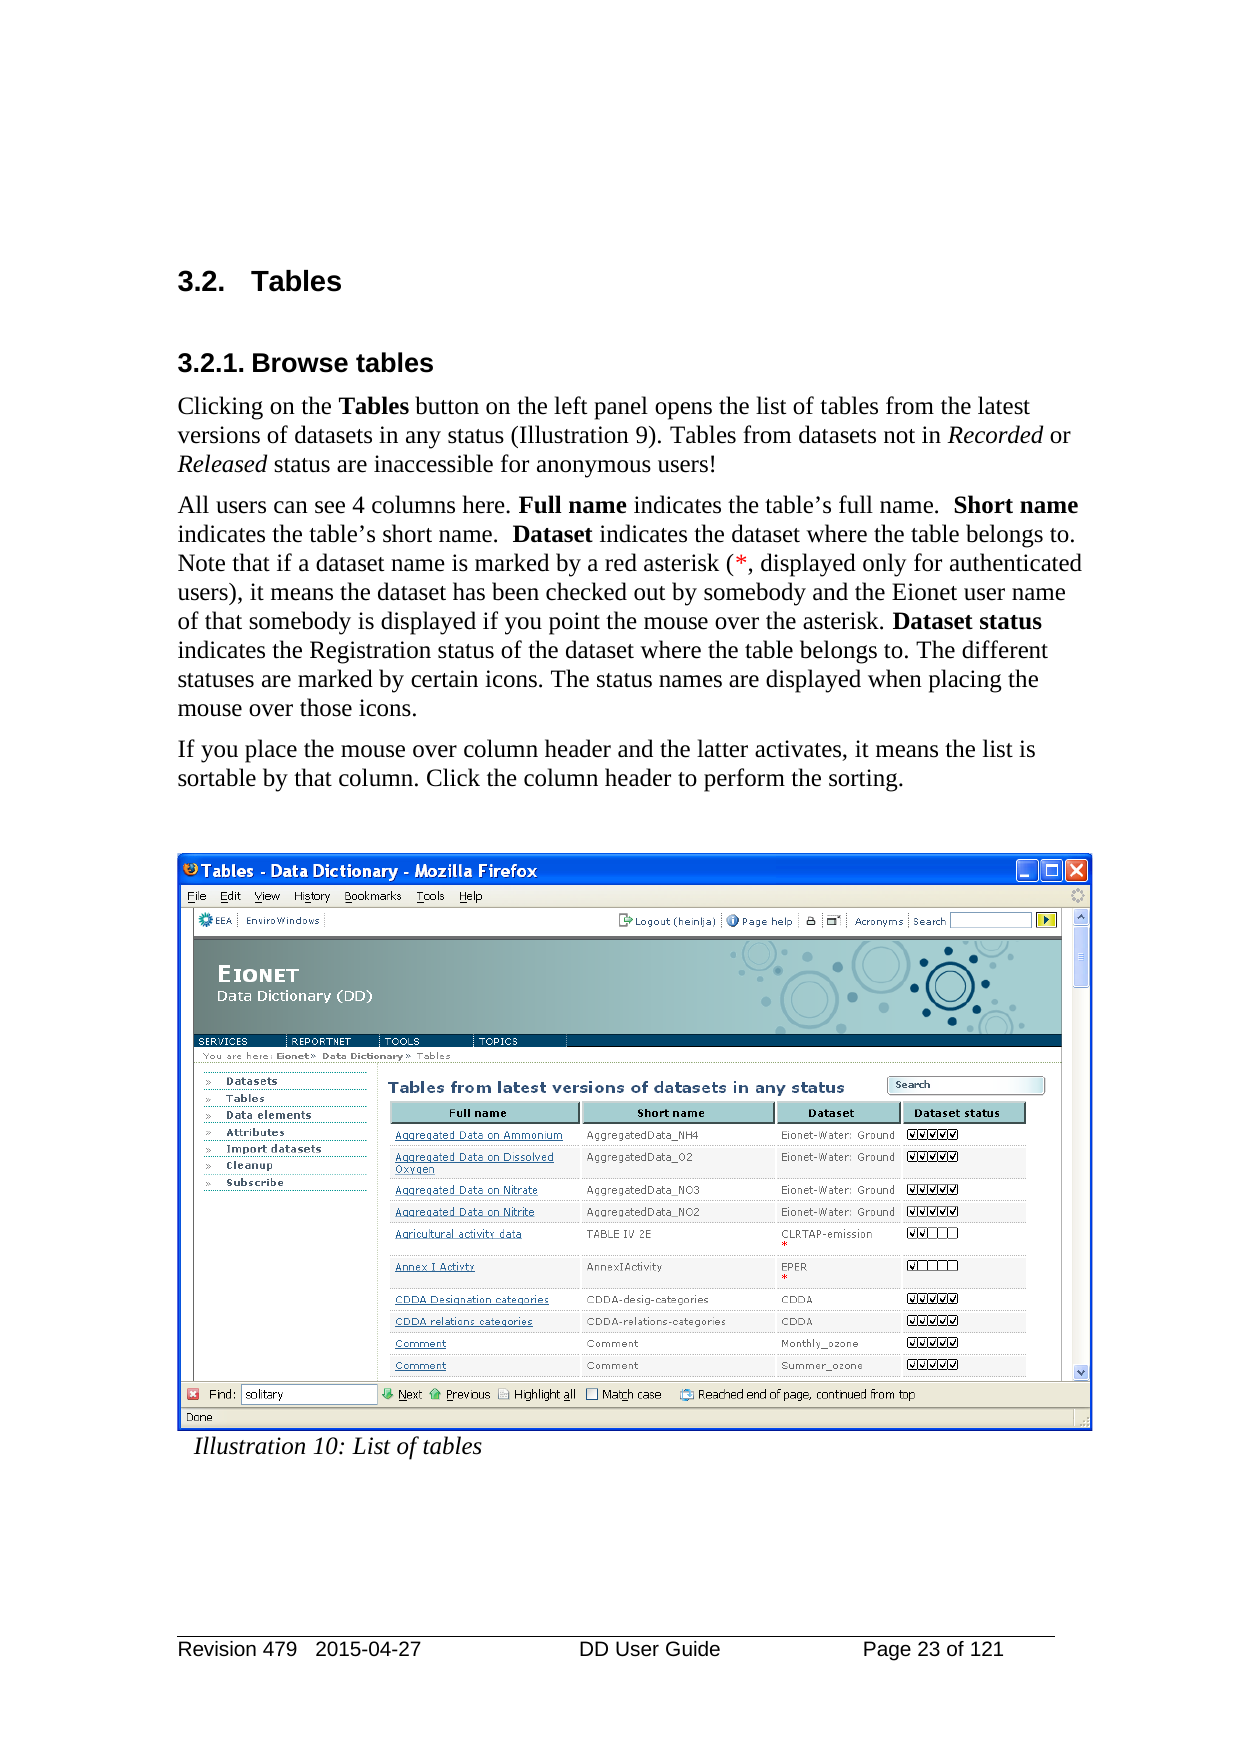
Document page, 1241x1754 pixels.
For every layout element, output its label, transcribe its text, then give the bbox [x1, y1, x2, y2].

text If you place the mouse over column header and the latter activates, it means the list is sortable by that column. Click the column header to perform the sorting. [177, 734, 1092, 792]
picture [177, 853, 1093, 1431]
subtitle Tables [177, 264, 1092, 298]
text Clicking on the Tables button on the left panel opens the list of tables from the latest versions of datasets in any status (Illustration 9). Tables from datasets not in Recorded or Released status are inaccessible for anonymous users! [177, 391, 1092, 478]
text All users can see 4 columns here. Full name indicates the table’s full name. Short name indicates the table’s short name. Dataset indicates the dataset where the table belongs to. Note that if a dataset name is marked by a red asterisk (*, displayed only for authenticated users), it means the dataset has been checked out by somebody and the Eionet user name of that somebody is displayed if you point the mouse over the asterisk. Dataset status indicates the Registration status of the dataset where the table belongs to. The different statuses are marked by certain icons. The status names are displayed when placing the mouse over those icons. [177, 490, 1092, 722]
subtitle Browse tables [177, 347, 1092, 378]
text Illustration 10: List of tables [194, 1431, 1076, 1460]
